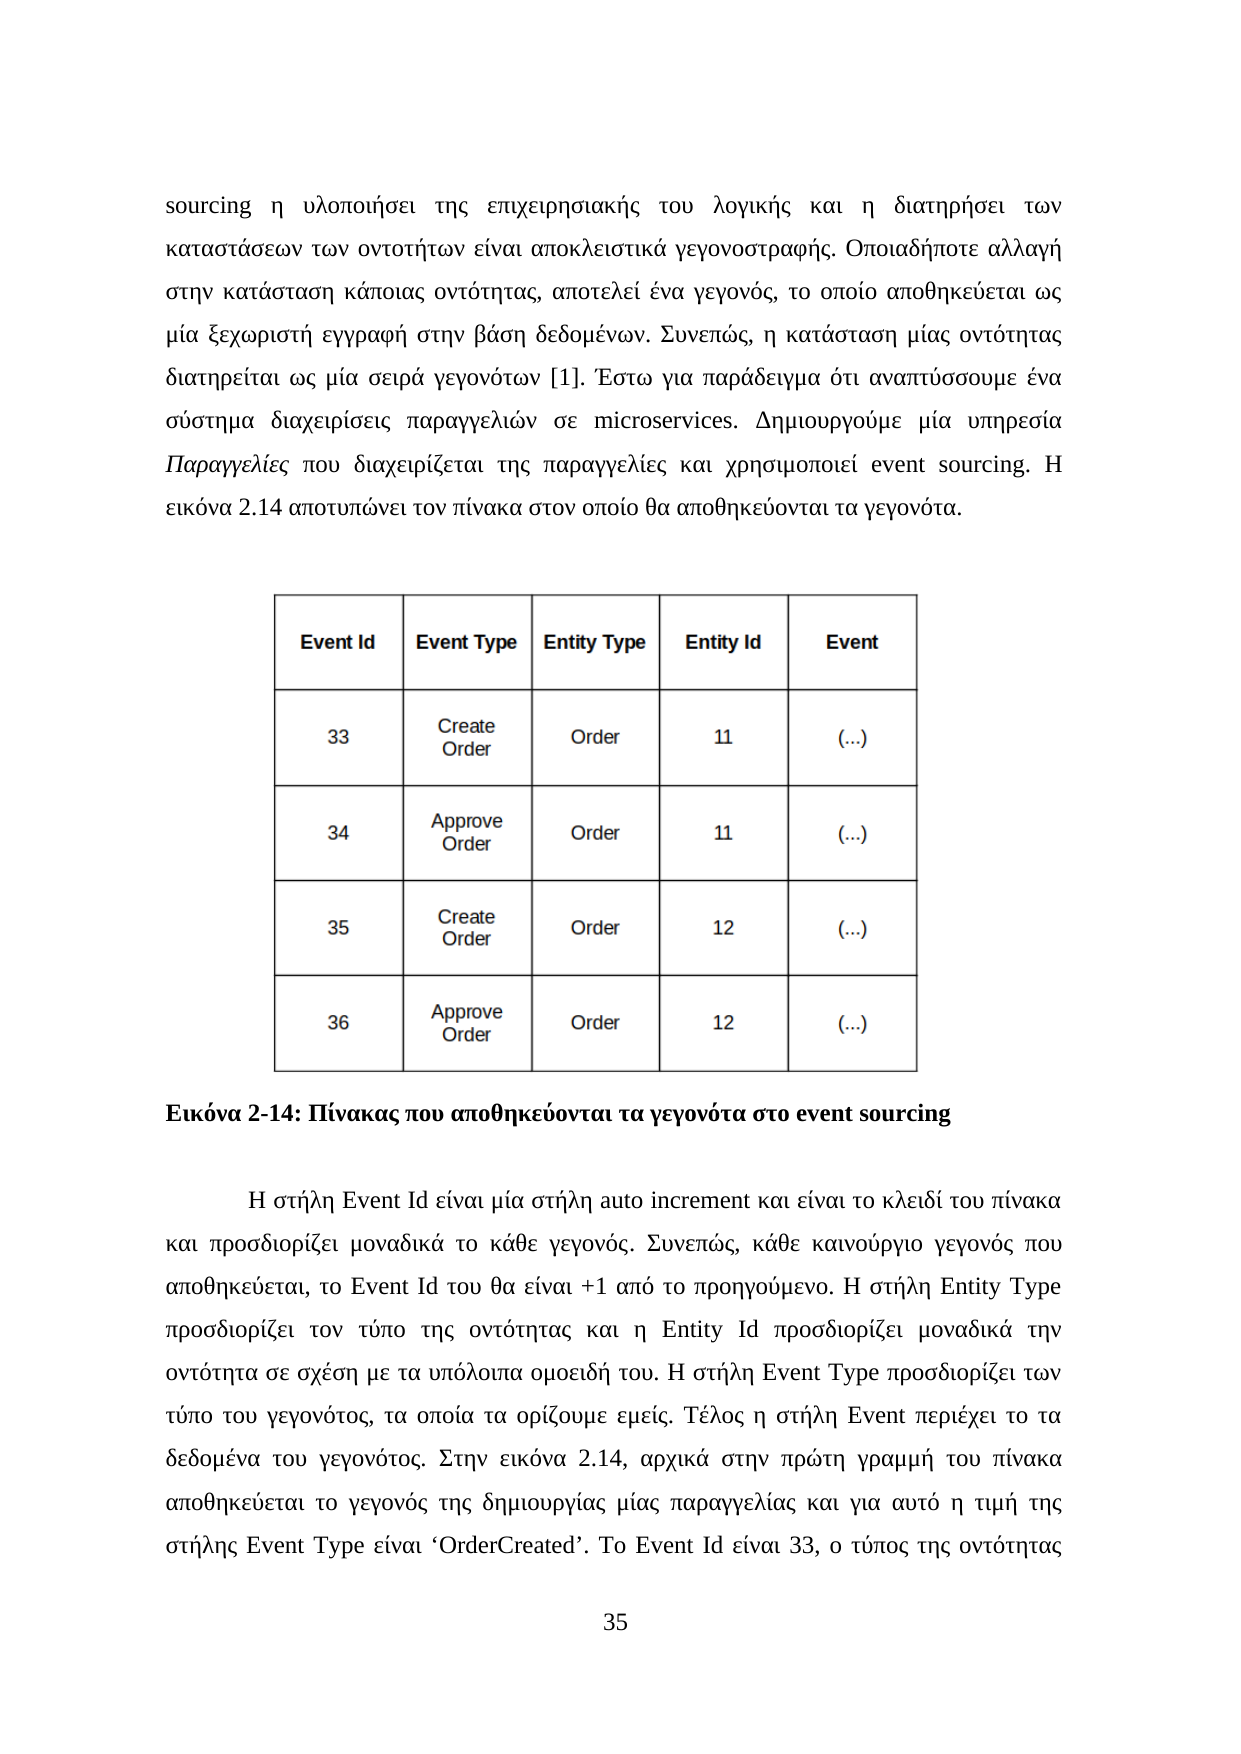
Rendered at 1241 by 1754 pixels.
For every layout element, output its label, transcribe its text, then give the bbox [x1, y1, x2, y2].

text Εικόνα 2-14: Πίνακας που αποθηκεύονται τα γεγονότα στο event sourcing [165, 1098, 1063, 1127]
text Η στήλη Event Id είναι μία στήλη auto increment και είναι το κλειδί του πίνακα και προσδιορίζει μοναδικά το κάθε γεγονός. Συνεπώς, κάθε καινούργιο γεγονός που αποθηκεύεται, το Event Id του θα είναι +1 από το προηγούμενο. Η στήλη Entity Type προσδιορίζει τον τύπο της οντότητας και η Entity Id προσδιορίζει μοναδικά την οντότητα σε σχέση με τα υπόλοιπα ομοειδή του. Η στήλη Event Type προσδιορίζει των τύπο του γεγονότος, τα οποία τα ορίζουμε εμείς. Τέλος η στήλη Event περιέχει το τα δεδομένα του γεγονότος. Στην εικόνα 2.14, αρχικά στην πρώτη γραμμή του πίνακα αποθηκεύεται το γεγονός της δημιουργίας μίας παραγγελίας και για αυτό η τιμή της στήλης Event Type είναι ‘OrderCreated’. Το Event Id είναι 33, ο τύπος της οντότητας [165, 1185, 1063, 1558]
picture [165, 578, 1031, 1085]
text sourcing η υλοποιήσει της επιχειρησιακής του λογικής και η διατηρήσει των καταστάσεων των οντοτήτων είναι αποκλειστικά γεγονοστραφής. Οποιαδήποτε αλλαγή στην κατάσταση κάποιας οντότητας, αποτελεί ένα γεγονός, το οποίο αποθηκεύεται ως μία ξεχωριστή εγγραφή στην βάση δεδομένων. Συνεπώς, η κατάσταση μίας οντότητας διατηρείται ως μία σειρά γεγονότων [1]. Έστω για παράδειγμα ότι αναπτύσσουμε ένα σύστημα διαχειρίσεις παραγγελιών σε microservices. Δημιουργούμε μία υπηρεσία Παραγγελίες που διαχειρίζεται της παραγγελίες και χρησιμοποιεί event sourcing. Η εικόνα 2.14 αποτυπώνει τον πίνακα στον οποίο θα αποθηκεύονται τα γεγονότα. [165, 190, 1063, 521]
